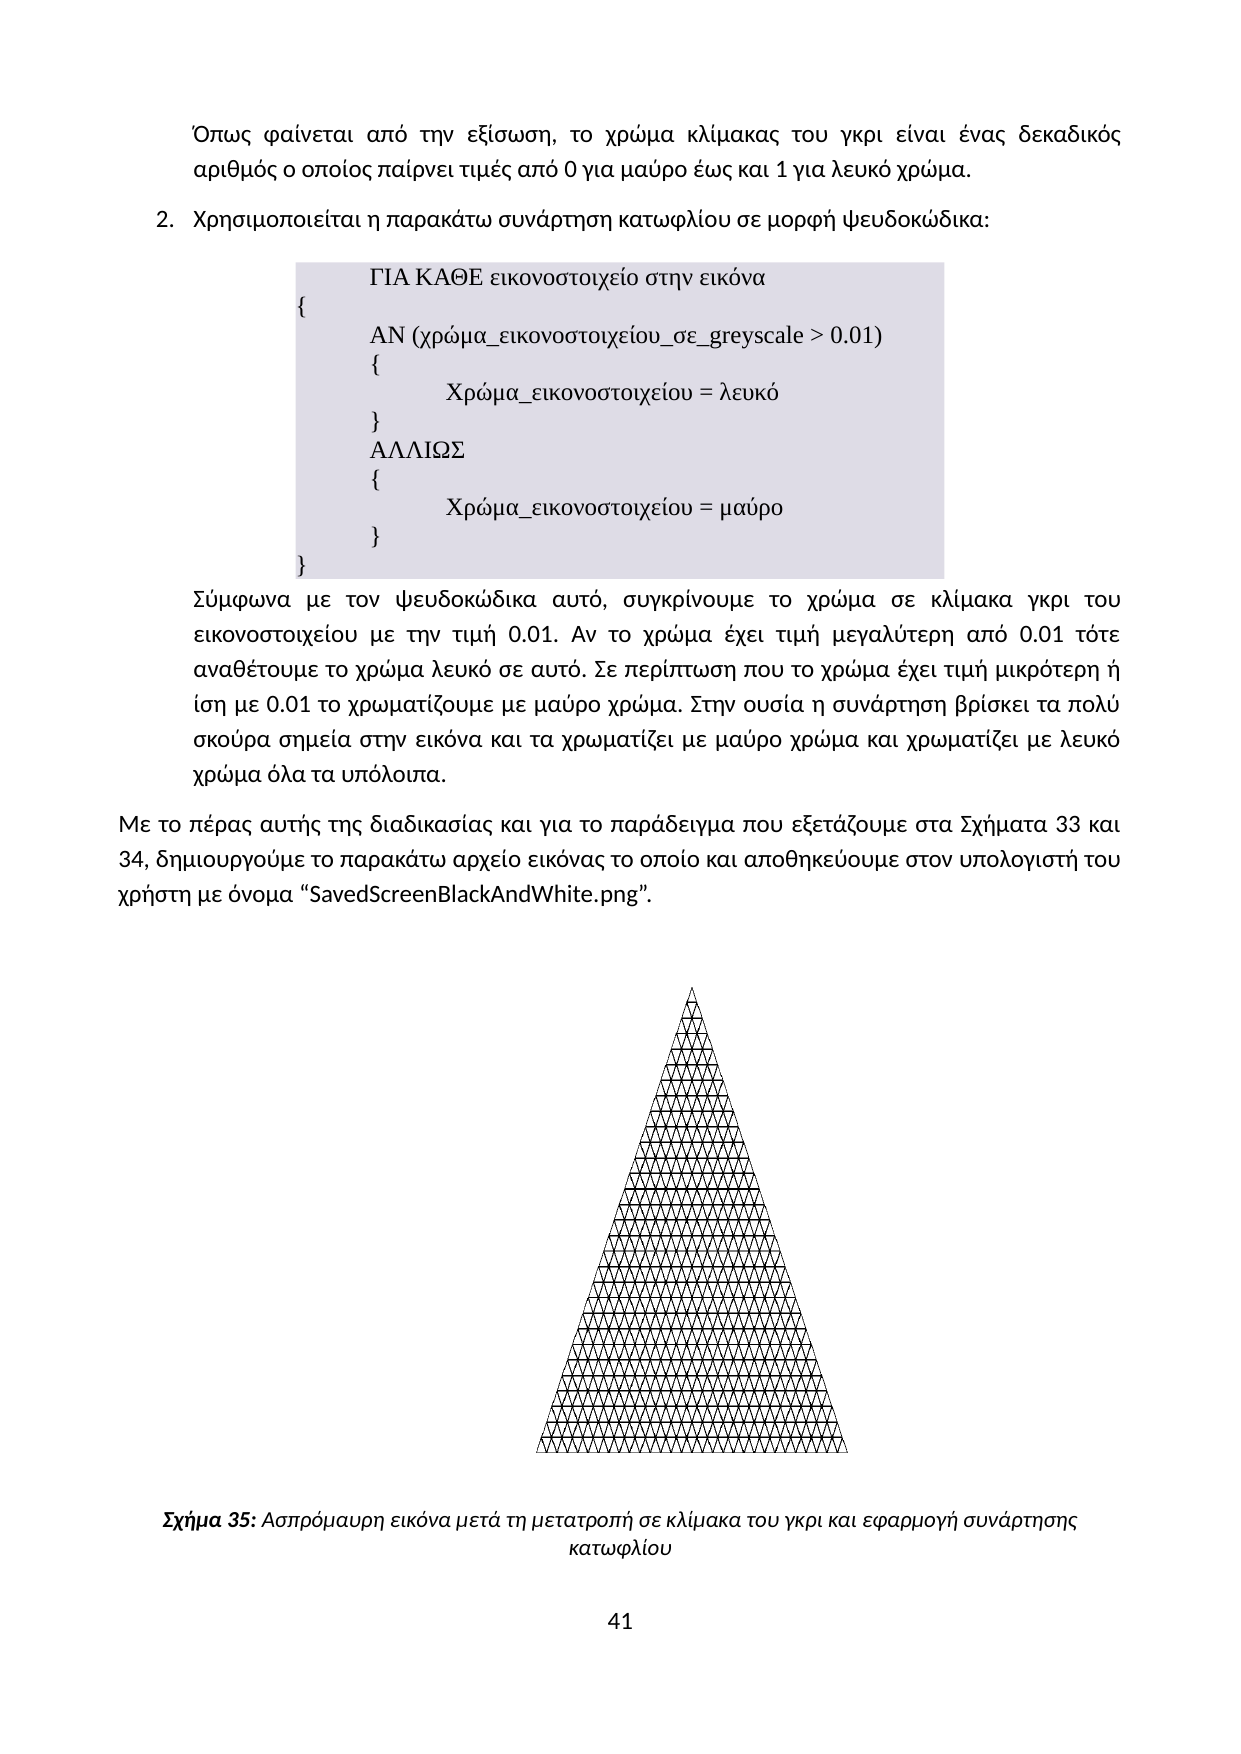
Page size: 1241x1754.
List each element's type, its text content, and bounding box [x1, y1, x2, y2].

picture [118, 940, 1123, 1505]
list Χρησιμοποιείται η παρακάτω συνάρτηση κατωφλίου σε μορφή ψευδοκώδικα: [156, 203, 1122, 233]
text Με το πέρας αυτής της διαδικασίας και για το παράδειγμα που εξετάζουμε στα Σχήματα 33 και 34, δημιουργούμε το παρακάτω αρχείο εικόνας το οποίο και αποθηκεύουμε στον υπολογιστή του χρήστη με όνομα “SavedScreenBlackAndWhite.png”. [118, 808, 1122, 908]
list Σύμφωνα με τον ψευδοκώδικα αυτό, συγκρίνουμε το χρώμα σε κλίμακα γκρι του εικονοστοιχείου με την τιμή 0.01. Αν το χρώμα έχει τιμή μεγαλύτερη από 0.01 τότε αναθέτουμε το χρώμα λευκό σε αυτό. Σε περίπτωση που το χρώμα έχει τιμή μικρότερη ή ίση με 0.01 το χρωματίζουμε με μαύρο χρώμα. Στην ουσία η συνάρτηση βρίσκει τα πολύ σκούρα σημεία στην εικόνα και τα χρωματίζει με μαύρο χρώμα και χρωματίζει με λευκό χρώμα όλα τα υπόλοιπα. [156, 252, 1122, 789]
text Σχήμα 35: Ασπρόμαυρη εικόνα μετά τη μετατροπή σε κλίμακα του γκρι και εφαρμογή συνάρτησης κατωφλίου [118, 1505, 1122, 1561]
list Όπως φαίνεται από την εξίσωση, το χρώμα κλίμακας του γκρι είναι ένας δεκαδικός αριθμός ο οποίος παίρνει τιμές από 0 για μαύρο έως και 1 για λευκό χρώμα. [156, 118, 1122, 184]
